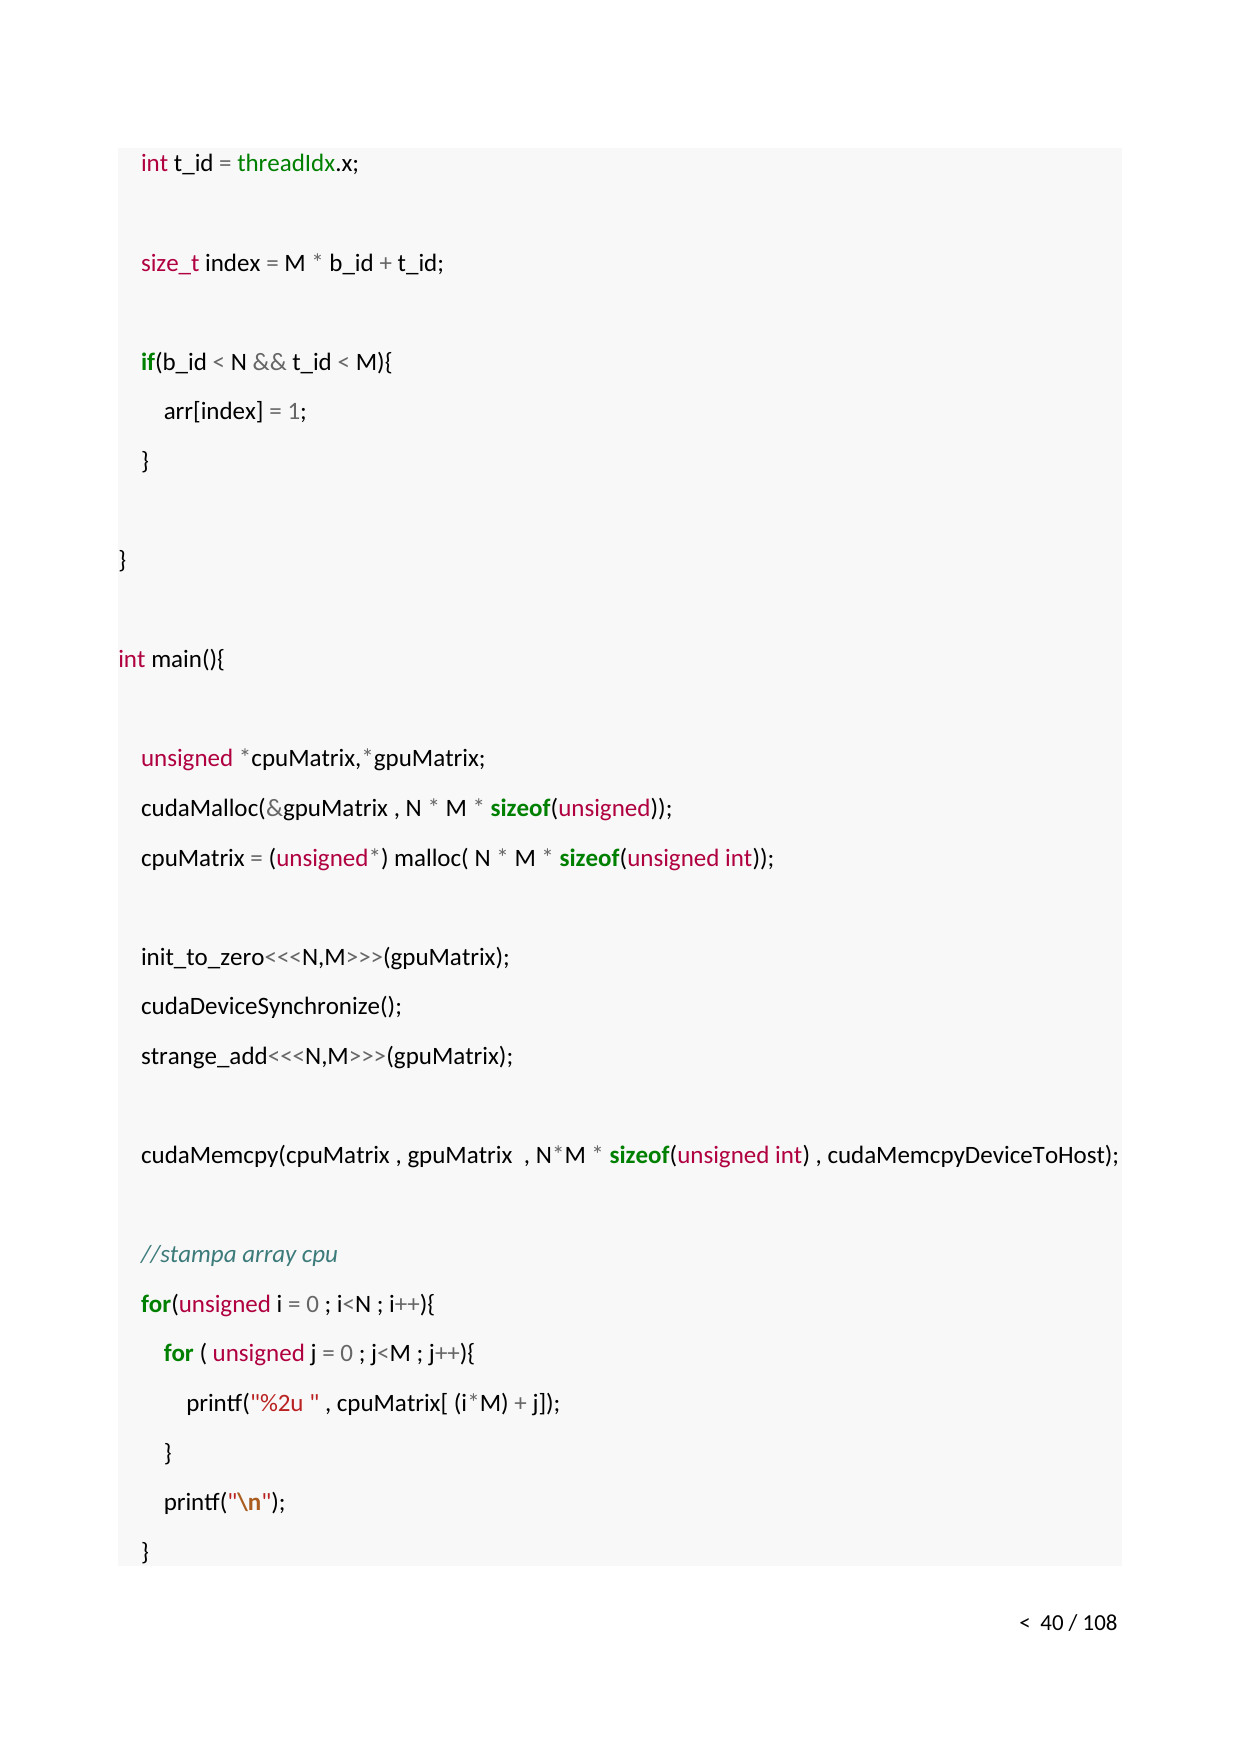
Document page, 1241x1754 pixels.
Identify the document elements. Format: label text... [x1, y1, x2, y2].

text unsigned *cpuMatrix,*gpuMatrix; [118, 743, 1122, 773]
text cpuMatrix = (unsigned*) malloc( N * M * sizeof(unsigned int)); [118, 842, 1122, 872]
text } [118, 544, 1122, 575]
text arr[index] = 1; [118, 396, 1122, 426]
text cudaMalloc(&gpuMatrix , N * M * sizeof(unsigned)); [118, 792, 1122, 823]
text strange_add<<<N,M>>>(gpuMatrix); [118, 1040, 1122, 1071]
text cudaDeviceSynchronize(); [118, 991, 1122, 1021]
text //stampa array cpu [118, 1238, 1122, 1269]
text cudaMemcpy(cpuMatrix , gpuMatrix , N*M * sizeof(unsigned int) , cudaMemcpyDeviceToHost); [118, 1139, 1122, 1170]
text size_t index = M * b_id + t_id; [118, 247, 1122, 277]
text printf("\n"); [118, 1486, 1122, 1517]
text } [118, 445, 1122, 476]
text for(unsigned i = 0 ; i<N ; i++){ [118, 1288, 1122, 1318]
text if(b_id < N && t_id < M){ [118, 346, 1122, 376]
text int t_id = threadIdx.x; [118, 148, 1122, 178]
text int main(){ [118, 643, 1122, 674]
text printf("%2u " , cpuMatrix[ (i*M) + j]); [118, 1387, 1122, 1418]
text init_to_zero<<<N,M>>>(gpuMatrix); [118, 941, 1122, 971]
text } [118, 1536, 1122, 1566]
text } [118, 1437, 1122, 1467]
text for ( unsigned j = 0 ; j<M ; j++){ [118, 1338, 1122, 1368]
